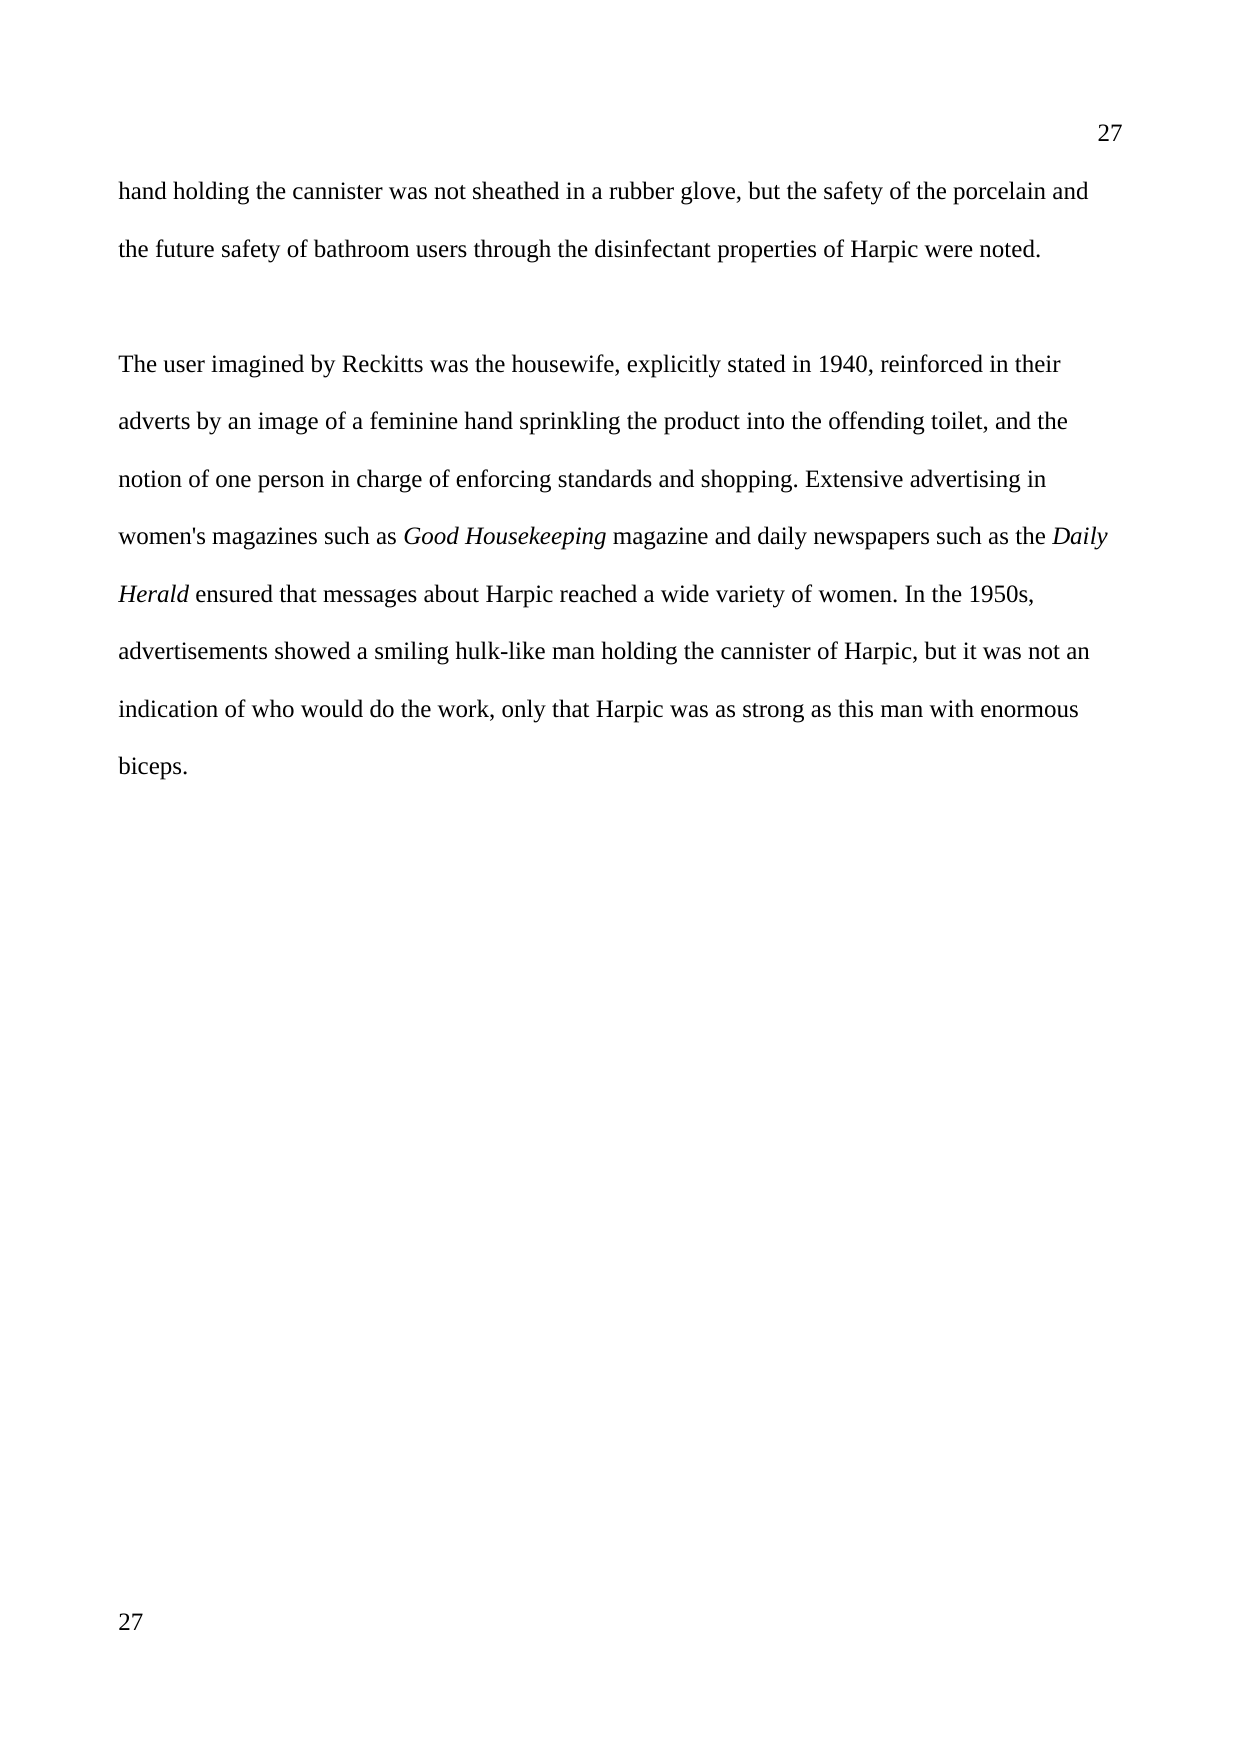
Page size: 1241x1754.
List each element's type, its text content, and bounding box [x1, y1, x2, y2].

text hand holding the cannister was not sheathed in a rubber glove, but the safety of the porcelain and the future safety of bathroom users through the disinfectant properties of Harpic were noted. [118, 176, 1122, 263]
text The user imagined by Reckitts was the housewife, explicitly stated in 1940, reinforced in their adverts by an image of a feminine hand sprinkling the product into the offending toilet, and the notion of one person in charge of enforcing standards and shopping. Extensive advertising in women's magazines such as Good Housekeeping magazine and daily newspapers such as the Daily Herald ensured that messages about Harpic reached a wide variety of women. In the 1950s, advertisements showed a smiling hulk-like man holding the cannister of Harpic, but it was not an indication of who would do the work, only that Harpic was as strong as this man with enormous biceps. [118, 349, 1122, 780]
